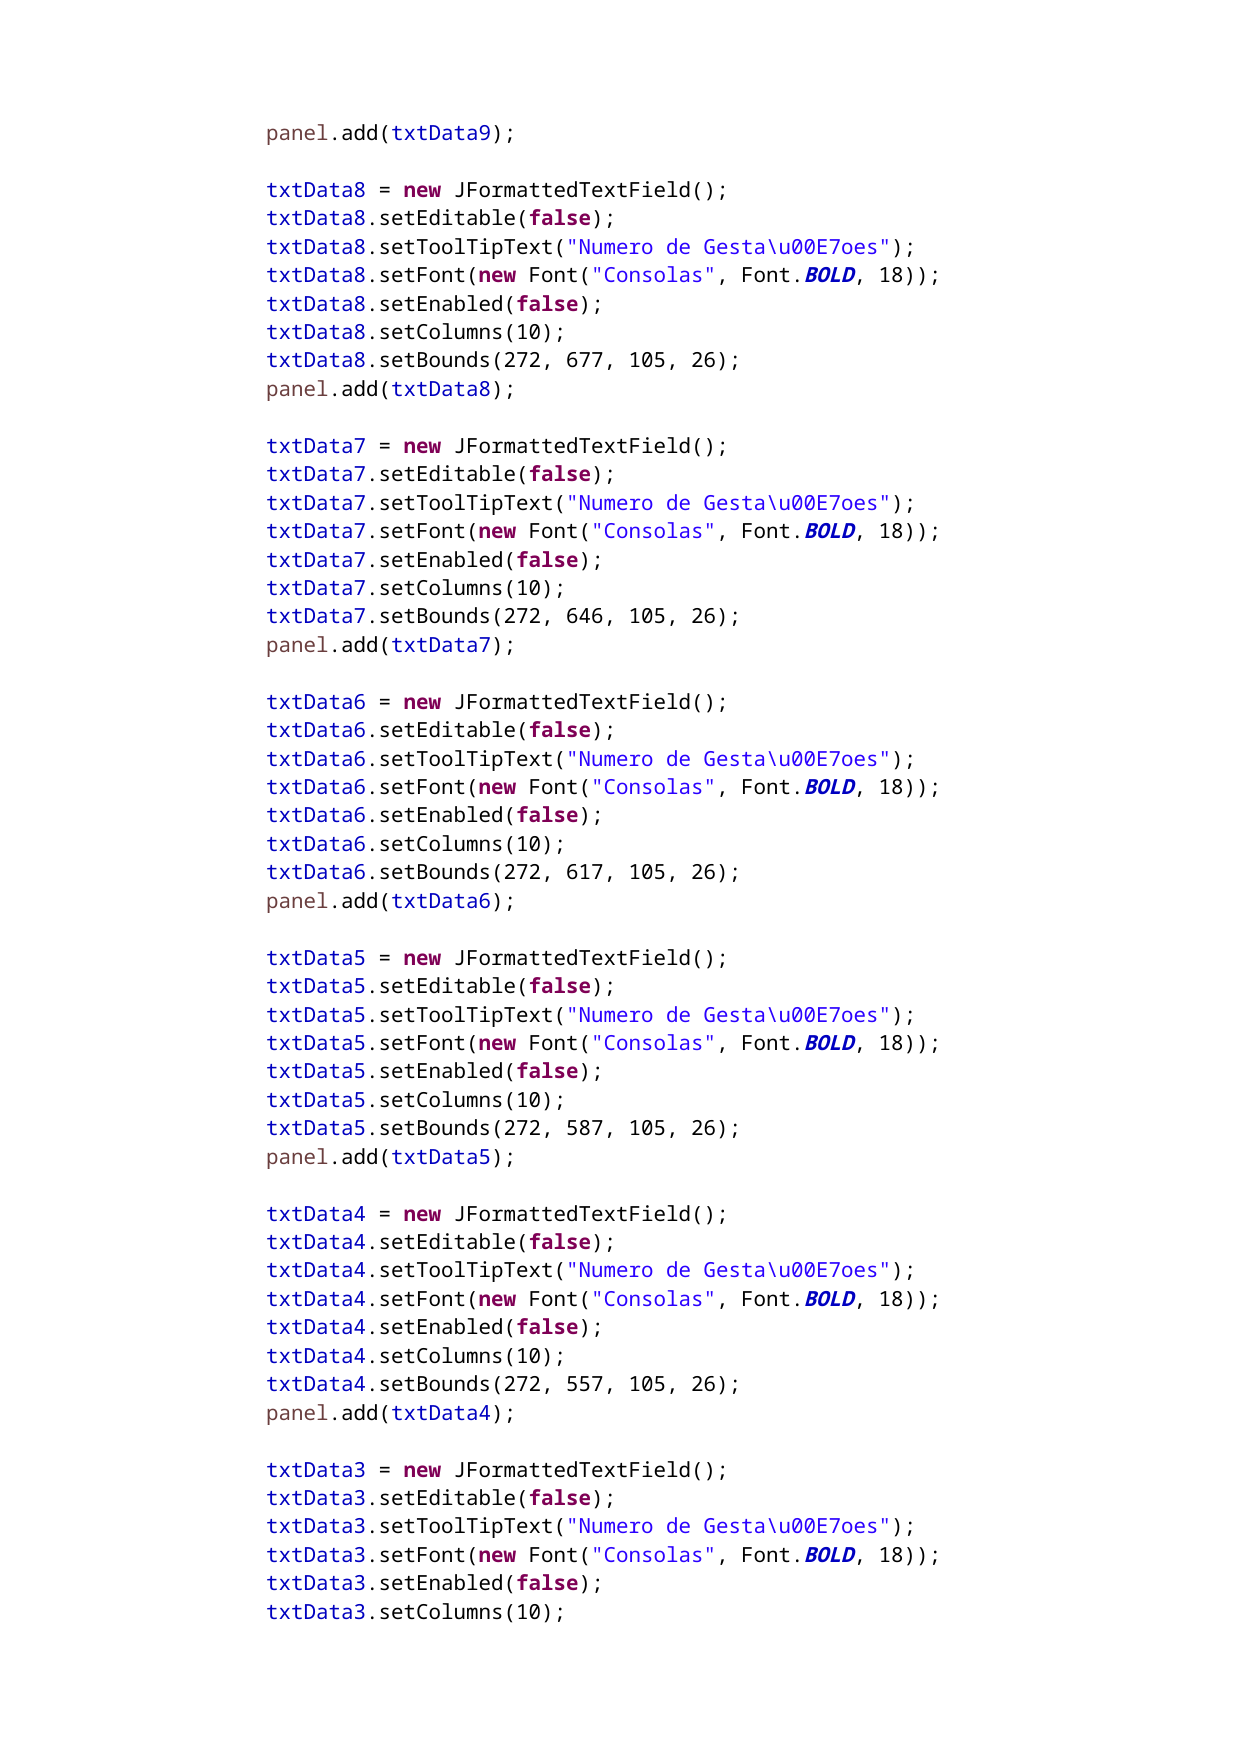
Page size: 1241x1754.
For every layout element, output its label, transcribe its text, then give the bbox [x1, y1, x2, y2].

text txtData4.setColumns(10); [118, 1341, 1122, 1369]
text panel.add(txtData7); [118, 630, 1122, 658]
text txtData6.setFont(new Font("Consolas", Font.BOLD, 18)); [118, 772, 1122, 801]
text txtData4.setEditable(false); [118, 1227, 1122, 1256]
text txtData7.setEnabled(false); [118, 545, 1122, 573]
text txtData8.setFont(new Font("Consolas", Font.BOLD, 18)); [118, 260, 1122, 289]
text txtData8.setColumns(10); [118, 317, 1122, 346]
text panel.add(txtData5); [118, 1142, 1122, 1170]
text txtData8.setEnabled(false); [118, 289, 1122, 317]
text txtData3 = new JFormattedTextField(); [118, 1455, 1122, 1483]
text txtData5.setFont(new Font("Consolas", Font.BOLD, 18)); [118, 1028, 1122, 1057]
text txtData7.setColumns(10); [118, 573, 1122, 602]
text txtData4.setFont(new Font("Consolas", Font.BOLD, 18)); [118, 1284, 1122, 1312]
text txtData6.setToolTipText("Numero de Gesta\u00E7oes"); [118, 744, 1122, 772]
text panel.add(txtData8); [118, 374, 1122, 402]
text txtData4.setEnabled(false); [118, 1312, 1122, 1341]
text txtData8.setToolTipText("Numero de Gesta\u00E7oes"); [118, 232, 1122, 260]
text txtData6 = new JFormattedTextField(); [118, 687, 1122, 715]
text txtData6.setBounds(272, 617, 105, 26); [118, 857, 1122, 886]
text panel.add(txtData6); [118, 886, 1122, 914]
text txtData5.setColumns(10); [118, 1085, 1122, 1113]
text txtData3.setEnabled(false); [118, 1568, 1122, 1597]
text txtData8.setEditable(false); [118, 203, 1122, 232]
text panel.add(txtData4); [118, 1398, 1122, 1426]
text txtData5.setEnabled(false); [118, 1057, 1122, 1085]
text txtData3.setColumns(10); [118, 1597, 1122, 1625]
text txtData3.setEditable(false); [118, 1483, 1122, 1512]
text txtData8.setBounds(272, 677, 105, 26); [118, 346, 1122, 374]
text txtData5.setToolTipText("Numero de Gesta\u00E7oes"); [118, 1000, 1122, 1028]
text txtData4 = new JFormattedTextField(); [118, 1199, 1122, 1227]
text txtData8 = new JFormattedTextField(); [118, 175, 1122, 203]
text txtData5.setEditable(false); [118, 971, 1122, 1000]
text txtData6.setEnabled(false); [118, 801, 1122, 829]
text txtData7 = new JFormattedTextField(); [118, 431, 1122, 459]
text txtData3.setToolTipText("Numero de Gesta\u00E7oes"); [118, 1512, 1122, 1540]
text txtData4.setBounds(272, 557, 105, 26); [118, 1369, 1122, 1398]
text txtData7.setToolTipText("Numero de Gesta\u00E7oes"); [118, 488, 1122, 516]
text txtData7.setEditable(false); [118, 459, 1122, 488]
text txtData6.setColumns(10); [118, 829, 1122, 857]
text txtData7.setBounds(272, 646, 105, 26); [118, 602, 1122, 630]
text txtData6.setEditable(false); [118, 715, 1122, 744]
text panel.add(txtData9); [118, 118, 1122, 147]
text txtData5.setBounds(272, 587, 105, 26); [118, 1113, 1122, 1142]
text txtData3.setFont(new Font("Consolas", Font.BOLD, 18)); [118, 1540, 1122, 1568]
text txtData5 = new JFormattedTextField(); [118, 943, 1122, 971]
text txtData7.setFont(new Font("Consolas", Font.BOLD, 18)); [118, 516, 1122, 545]
text txtData4.setToolTipText("Numero de Gesta\u00E7oes"); [118, 1256, 1122, 1284]
